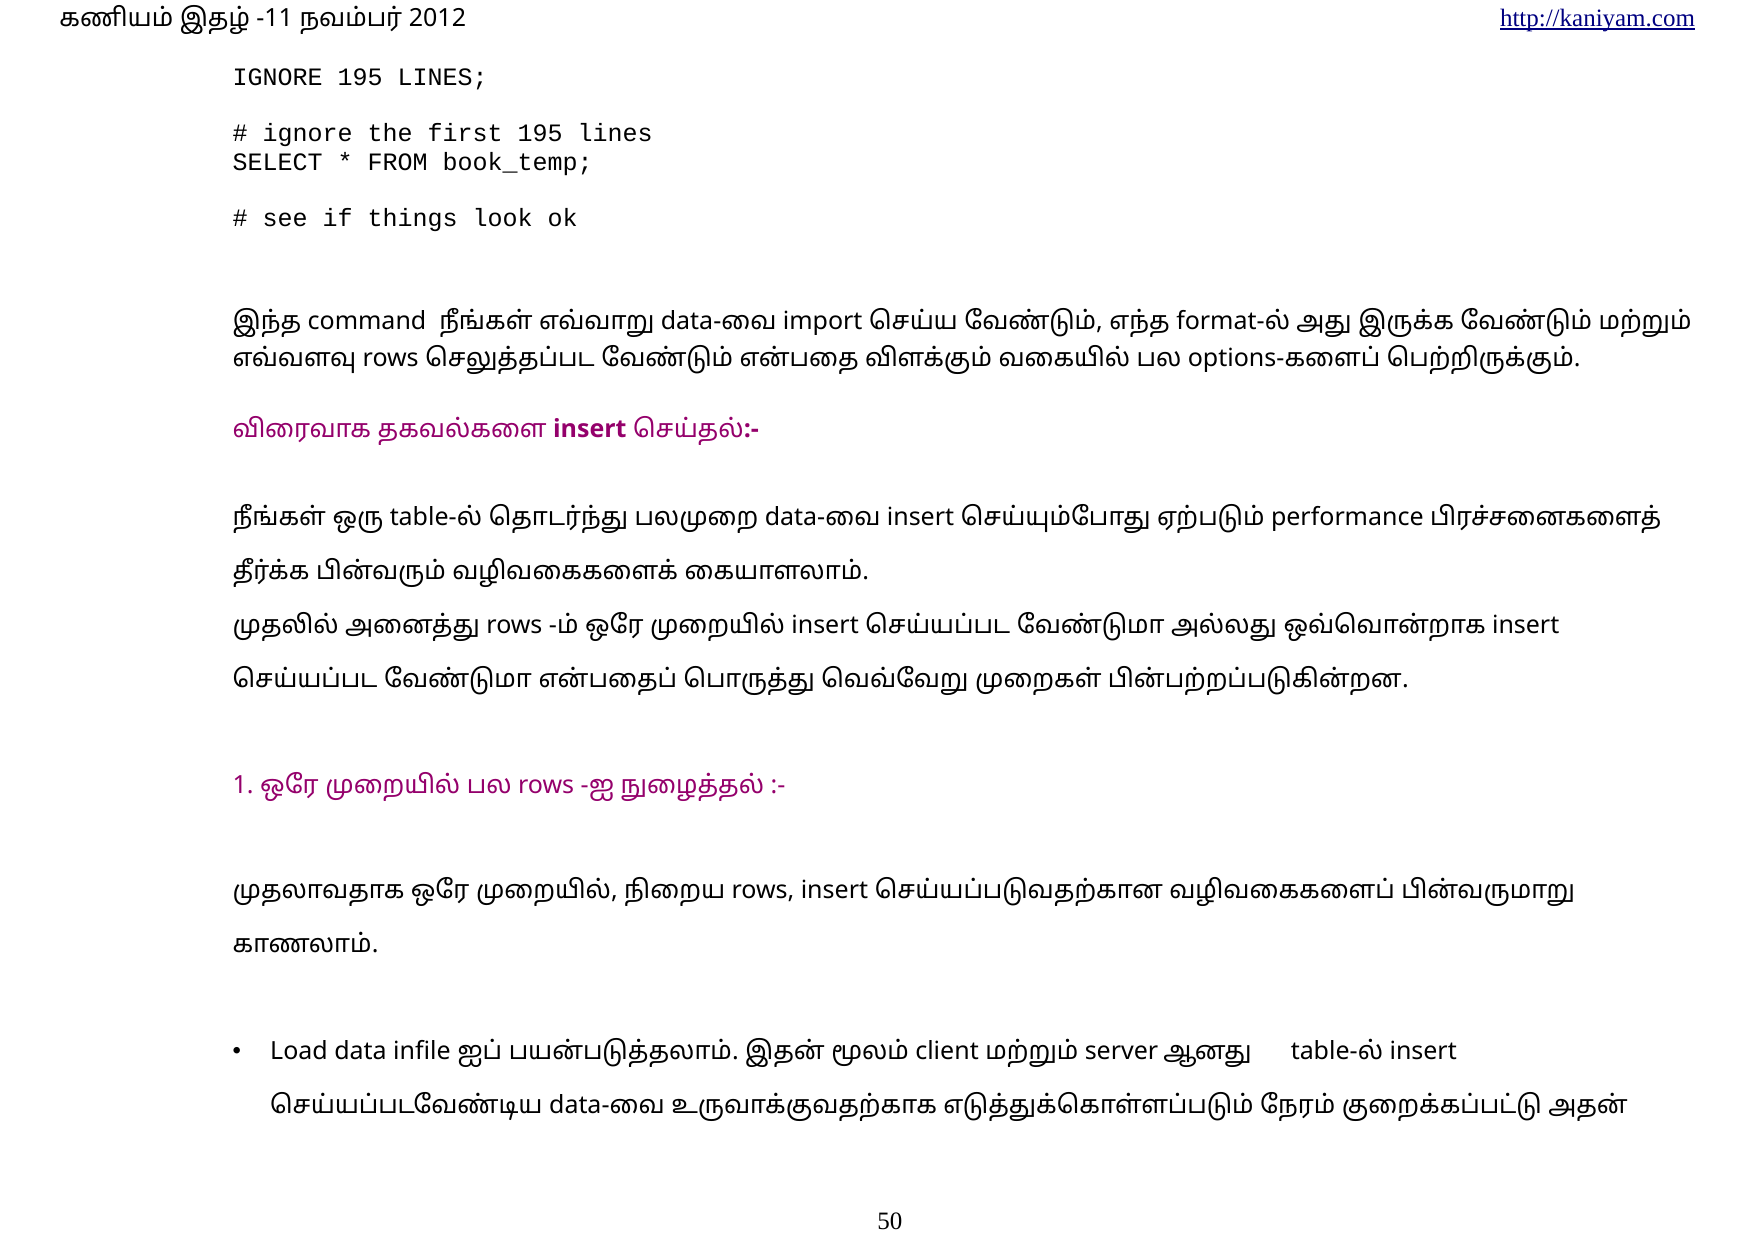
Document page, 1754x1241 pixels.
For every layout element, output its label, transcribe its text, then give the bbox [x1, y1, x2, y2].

text # ignore the first 195 lines [232, 121, 1695, 149]
text நீங்கள் ஒரு table-ல் தொடர்ந்து பலமுறை data-வை insert செய்யும்போது ஏற்படும் performance பிரச்சனைகளைத் தீர்க்க பின்வரும் வழிவகைகளைக் கையாளலாம். முதலில் அனைத்து rows -ம் ஒரே முறையில் insert செய்யப்பட வேண்டுமா அல்லது ஒவ்வொன்றாக insert செய்யப்பட வேண்டுமா என்பதைப் பொருத்து வெவ்வேறு முறைகள் பின்பற்றப்படுகின்றன. [232, 447, 1695, 697]
text # see if things look ok [232, 206, 1695, 234]
text SELECT * FROM book_temp; [232, 149, 1695, 178]
list Load data infile ஐப் பயன்படுத்தலாம். இதன் மூலம் client மற்றும் serverஆனது table-ல் insert செய்யப்படவேண்டிய data-வை உருவாக்குவதற்காக எடுத்துக்கொள்ளப்படும் நேரம் குறைக்கப்பட்டு அதன் [232, 1032, 1695, 1123]
text முதலாவதாக ஒரே முறையில், நிறைய rows, insert செய்யப்படுவதற்கான வழிவகைகளைப் பின்வருமாறு காணலாம். [232, 872, 1695, 963]
text 1. ஒரே முறையில் பல rows -ஐ நுழைத்தல் :- [232, 767, 1695, 855]
text விரைவாக தகவல்களை insert செய்தல்:- [232, 376, 1695, 447]
text IGNORE 195 LINES; [232, 64, 1695, 93]
text இந்த command நீங்கள் எவ்வாறு data-வை import செய்ய வேண்டும், எந்த format-ல் அது இருக்க வேண்டும் மற்றும் எவ்வளவு rows செலுத்தப்பட வேண்டும் என்பதை விளக்கும் வகையில் பல options-களைப் பெற்றிருக்கும். [232, 234, 1695, 376]
